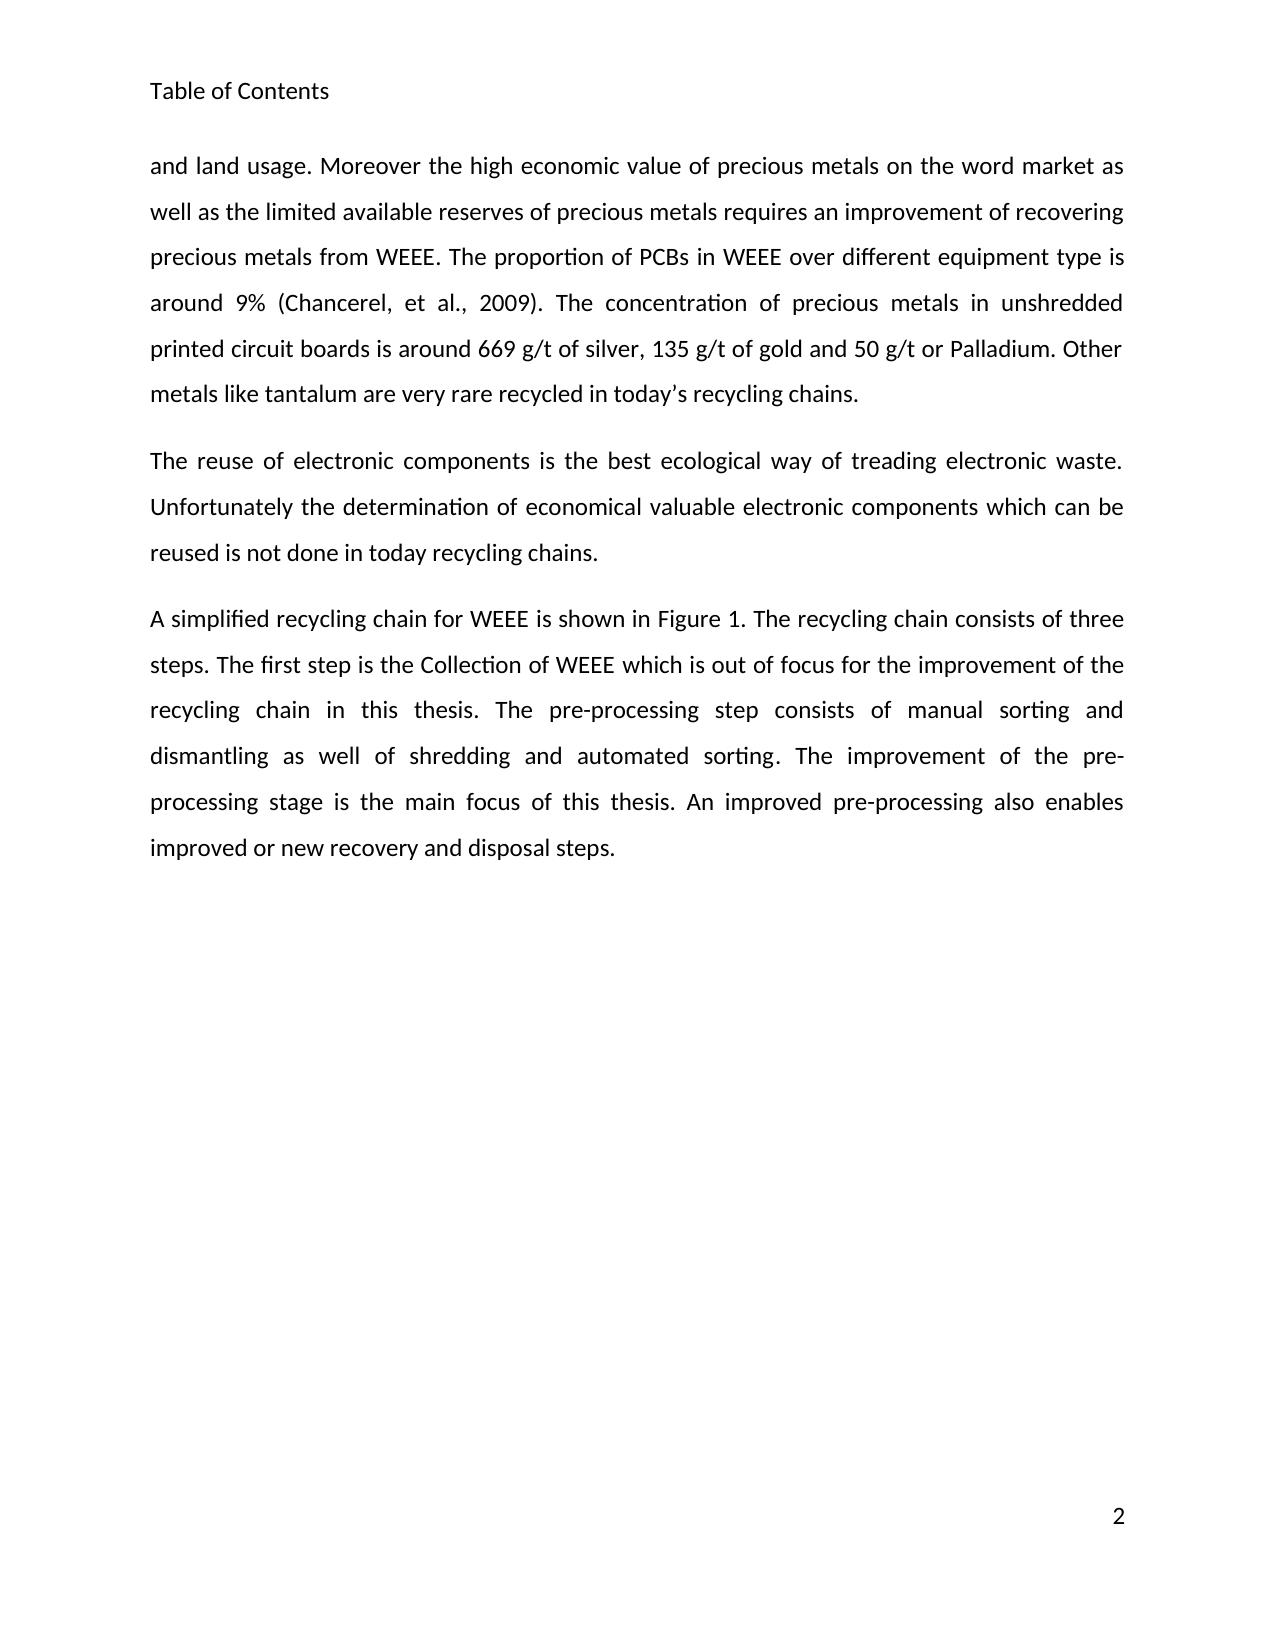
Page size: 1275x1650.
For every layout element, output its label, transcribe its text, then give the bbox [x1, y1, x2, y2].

text The reuse of electronic components is the best ecological way of treading electronic waste. Unfortunately the determination of economical valuable electronic components which can be reused is not done in today recycling chains. [150, 445, 1125, 567]
text A simplified recycling chain for WEEE is shown in Figure 1. The recycling chain consists of three steps. The first step is the Collection of WEEE which is out of focus for the improvement of the recycling chain in this thesis. The pre-processing step consists of manual sorting and dismantling as well of shredding and automated sorting. The improvement of the pre-processing stage is the main focus of this thesis. An improved pre-processing also enables improved or new recovery and disposal steps. [150, 603, 1125, 862]
text and land usage. Moreover the high economic value of precious metals on the word market as well as the limited available reserves of precious metals requires an improvement of recovering precious metals from WEEE. The proportion of PCBs in WEEE over different equipment type is around 9% (Chancerel, et al., 2009). The concentration of precious metals in unshredded printed circuit boards is around 669 g/t of silver, 135 g/t of gold and 50 g/t or Palladium. Other metals like tantalum are very rare recycled in today’s recycling chains. [150, 150, 1125, 409]
